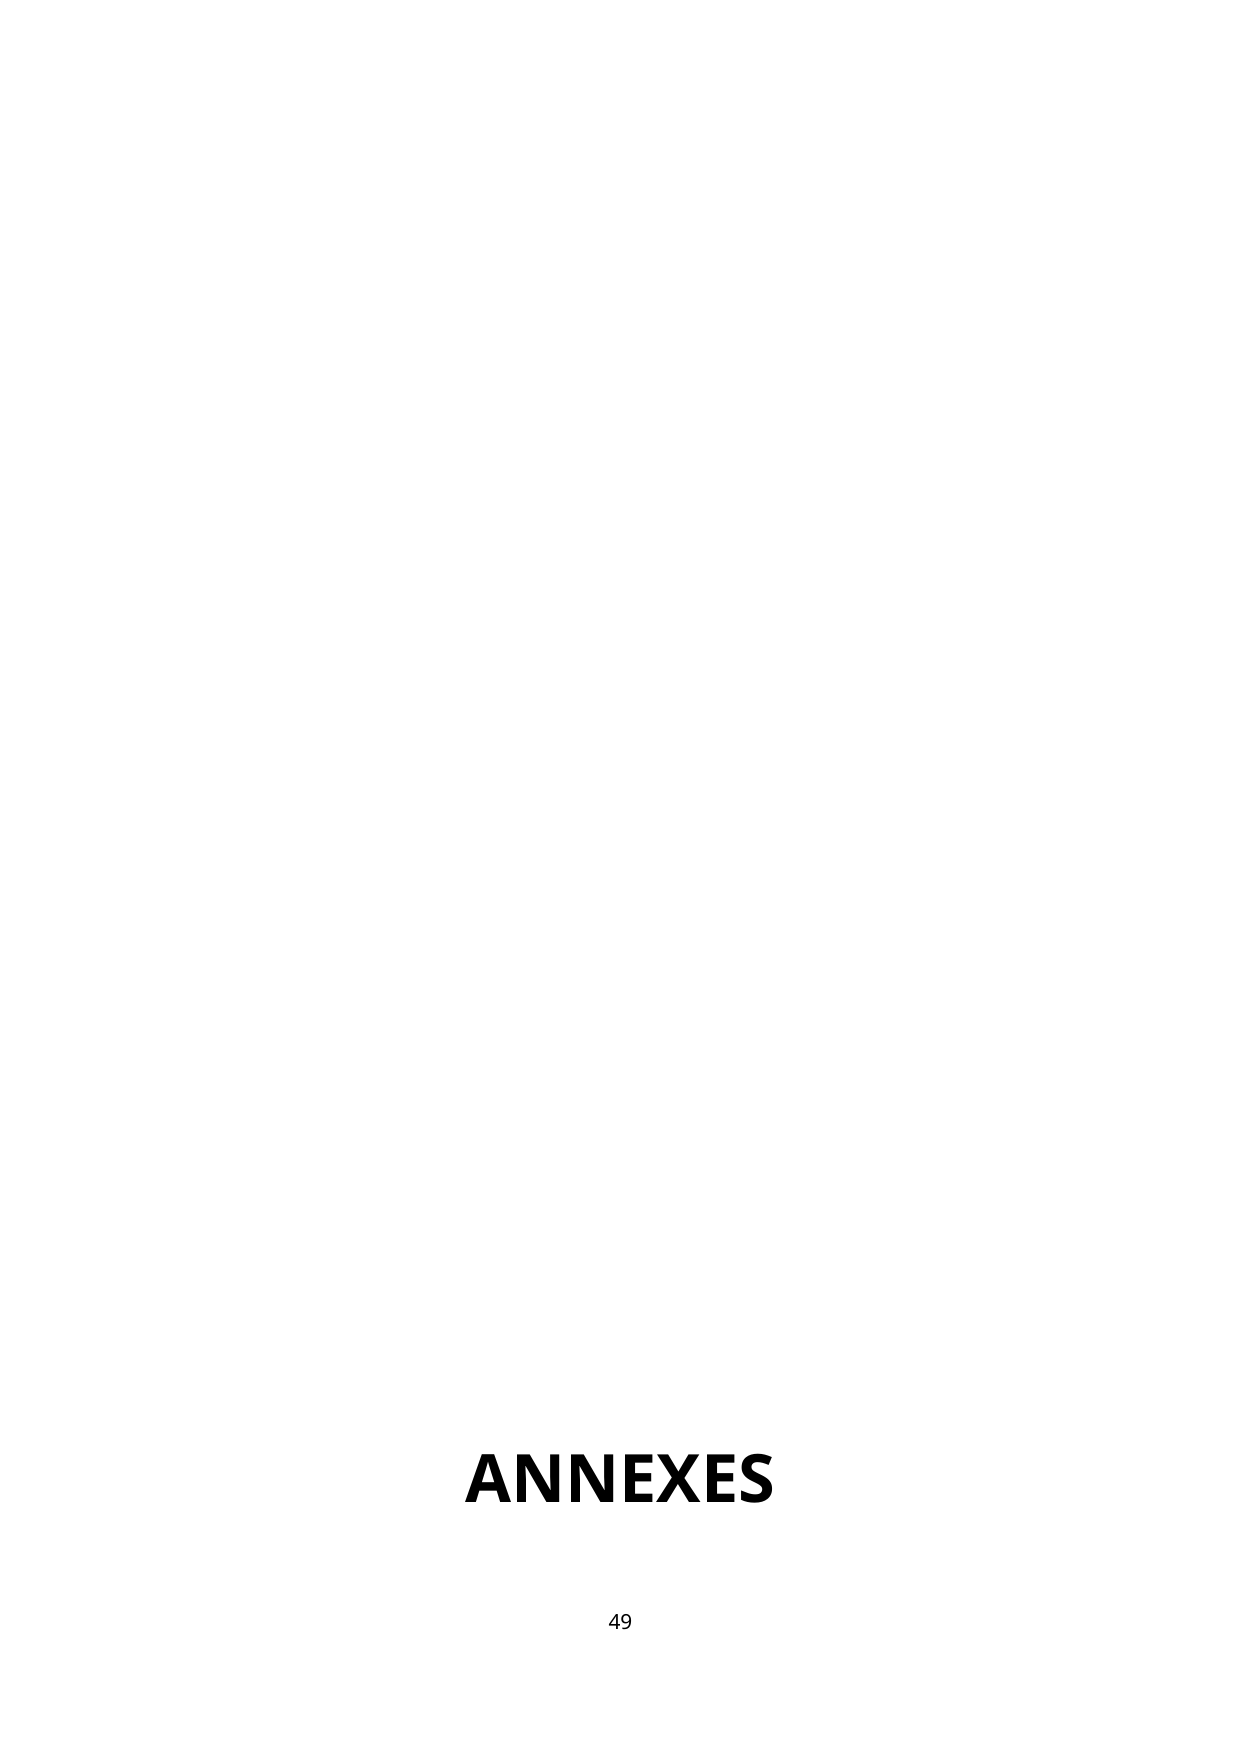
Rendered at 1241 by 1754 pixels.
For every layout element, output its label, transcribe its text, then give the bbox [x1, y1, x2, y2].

text [118, 118, 1122, 520]
subtitle ANNEXES [118, 1431, 1122, 1522]
